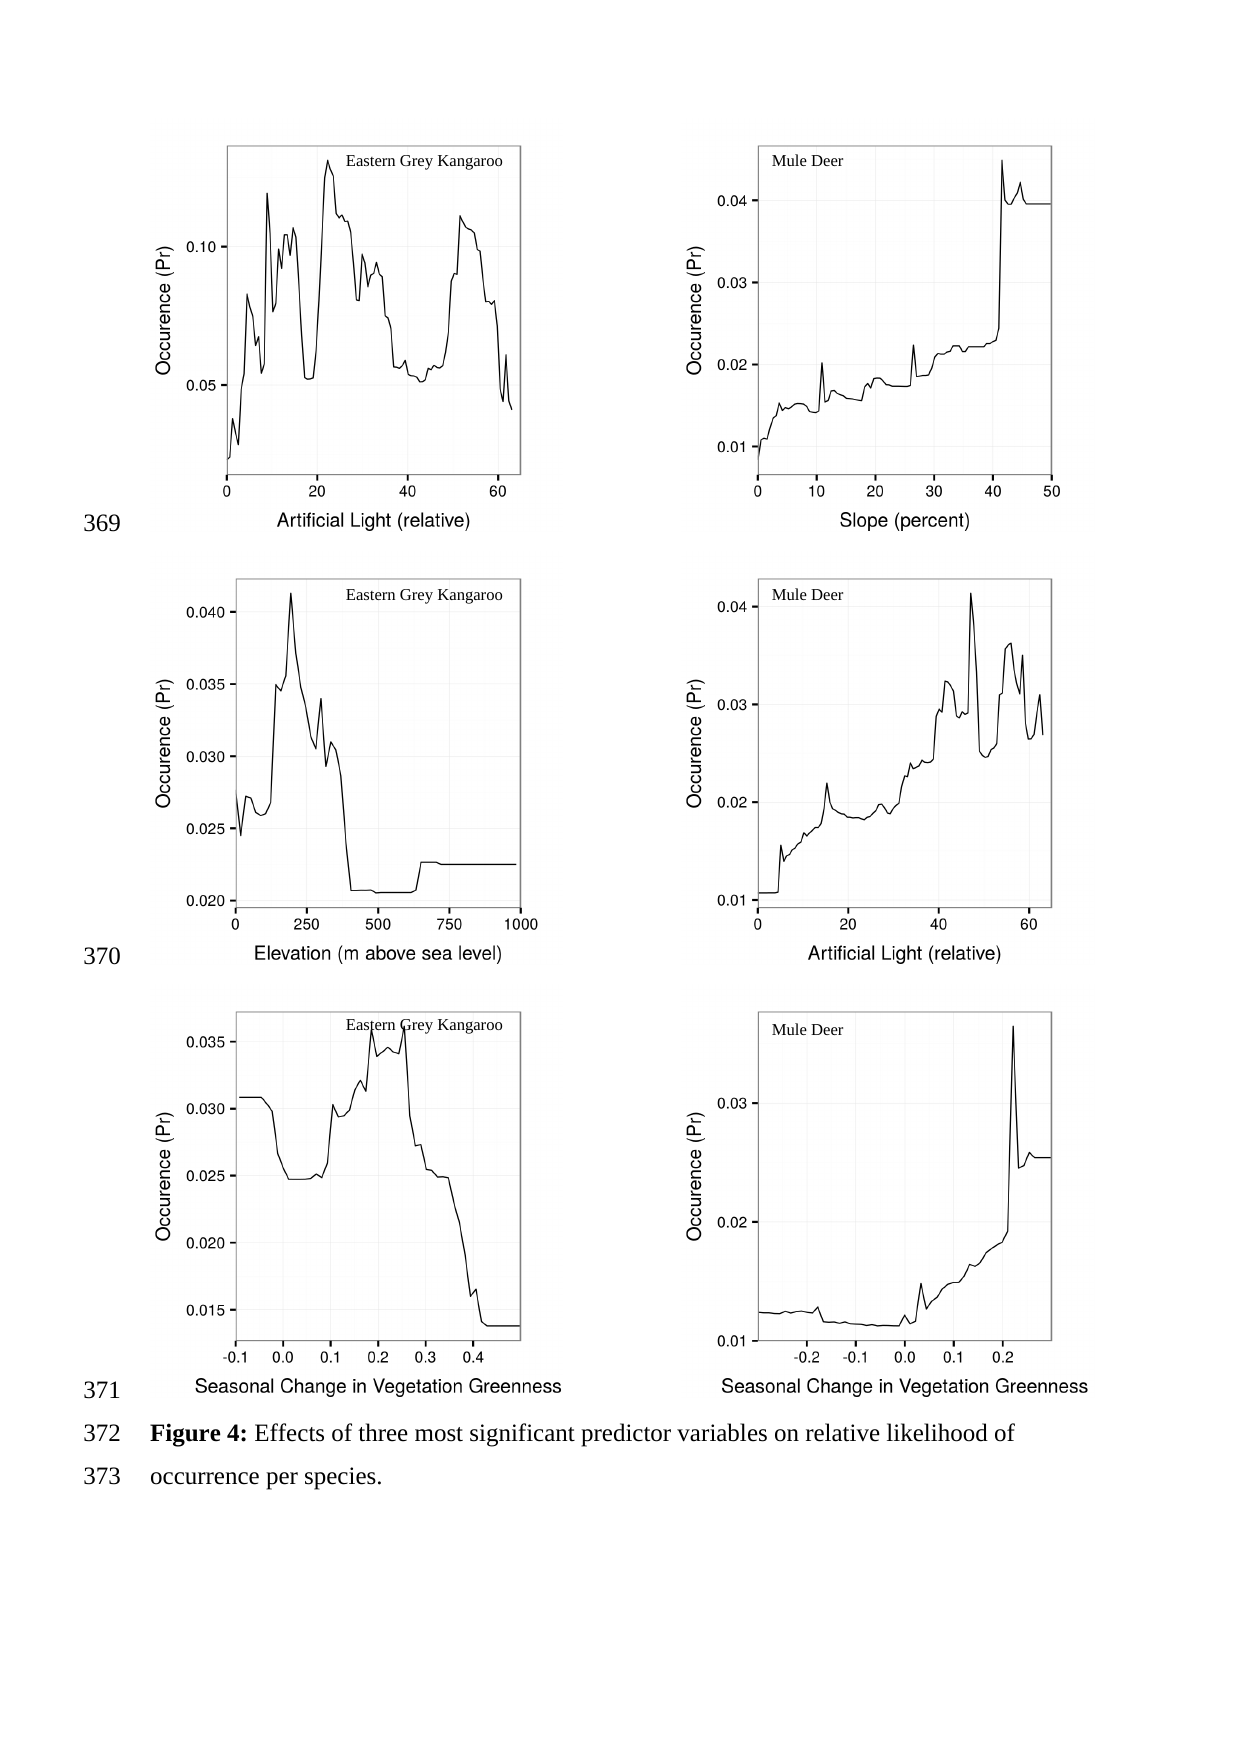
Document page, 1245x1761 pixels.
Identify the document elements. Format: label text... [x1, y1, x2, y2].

picture [681, 118, 1095, 532]
picture [150, 551, 564, 965]
picture [681, 551, 1095, 965]
picture [681, 984, 1095, 1398]
text Figure 4: Effects of three most significant predictor variables on relative likelihood of occurrence per species. [150, 1418, 1095, 1490]
picture [150, 118, 564, 532]
picture [150, 984, 564, 1398]
